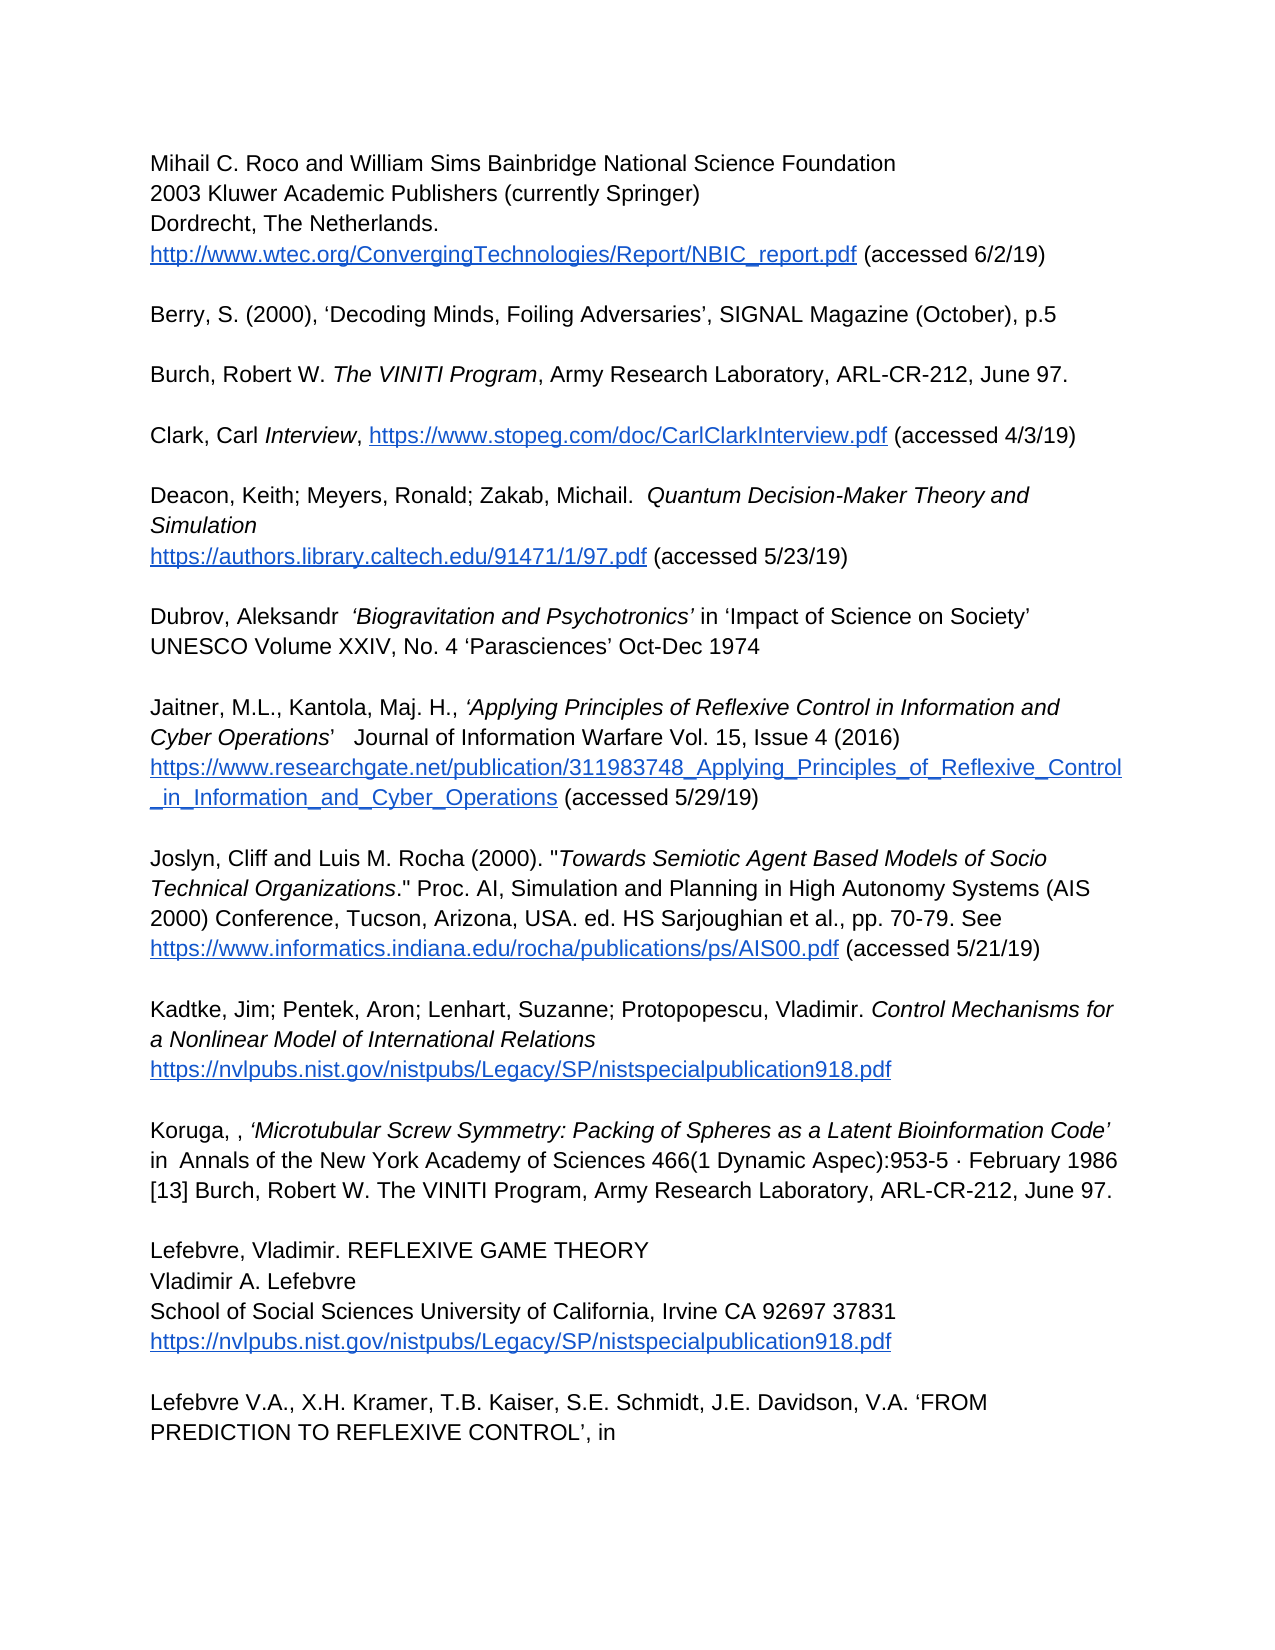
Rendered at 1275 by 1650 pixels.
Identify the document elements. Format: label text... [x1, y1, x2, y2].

text Mihail C. Roco and William Sims Bainbridge National Science Foundation 2003 Kluwer Academic Publishers (currently Springer) Dordrecht, The Netherlands. http://www.wtec.org/ConvergingTechnologies/Report/NBIC_report.pdf (accessed 6/2/19) [150, 150, 1125, 267]
text Kadtke, Jim; Pentek, Aron; Lenhart, Suzanne; Protopopescu, Vladimir. Control Mechanisms for a Nonlinear Model of International Relations https://nvlpubs.nist.gov/nistpubs/Legacy/SP/nistspecialpublication918.pdf [150, 996, 1125, 1083]
text Jaitner, M.L., Kantola, Maj. H., ‘Applying Principles of Reflexive Control in Information and Cyber Operations’ Journal of Information Warfare Vol. 15, Issue 4 (2016) https://www.researchgate.net/publication/311983748_Applying_Principles_of_Reflexive_Control_in_Information_and_Cyber_Operations (accessed 5/29/19) [150, 694, 1125, 811]
text Koruga, , ‘Microtubular Screw Symmetry: Packing of Spheres as a Latent Bioinformation Code’ in Annals of the New York Academy of Sciences 466(1 Dynamic Aspec):953-5 · February 1986 [150, 1117, 1125, 1173]
text Clark, Carl Interview, https://www.stopeg.com/doc/CarlClarkInterview.pdf (accessed 4/3/19) [150, 422, 1125, 448]
text https://authors.library.caltech.edu/91471/1/97.pdf (accessed 5/23/19) [150, 543, 1125, 569]
text Deacon, Keith; Meyers, Ronald; Zakab, Michail. Quantum Decision-Maker Theory and Simulation [150, 482, 1125, 539]
text Lefebvre V.A., X.H. Kramer, T.B. Kaiser, S.E. Schmidt, J.E. Davidson, V.A. ‘FROM PREDICTION TO REFLEXIVE CONTROL’, in [150, 1388, 1125, 1445]
text [13] Burch, Robert W. The VINITI Program, Army Research Laboratory, ARL-CR-212, June 97. [150, 1177, 1125, 1203]
text Burch, Robert W. The VINITI Program, Army Research Laboratory, ARL-CR-212, June 97. [150, 361, 1125, 388]
text Dubrov, Aleksandr ‘Biogravitation and Psychotronics’ in ‘Impact of Science on Society’ UNESCO Volume XXIV, No. 4 ‘Parasciences’ Oct-Dec 1974 [150, 603, 1125, 660]
text Joslyn, Cliff and Luis M. Rocha (2000). "Towards Semiotic Agent Based Models of Socio Technical Organizations." Proc. AI, Simulation and Planning in High Autonomy Systems (AIS 2000) Conference, Tucson, Arizona, USA. ed. HS Sarjoughian et al., pp. 70-79. See https://www.informatics.indiana.edu/rocha/publications/ps/AIS00.pdf (accessed 5/21/19) [150, 845, 1125, 962]
text Lefebvre, Vladimir. REFLEXIVE GAME THEORY Vladimir A. Lefebvre School of Social Sciences University of California, Irvine CA 92697 37831 https://nvlpubs.nist.gov/nistpubs/Legacy/SP/nistspecialpublication918.pdf [150, 1237, 1125, 1354]
text Berry, S. (2000), ‘Decoding Minds, Foiling Adversaries’, SIGNAL Magazine (October), p.5 [150, 301, 1125, 327]
